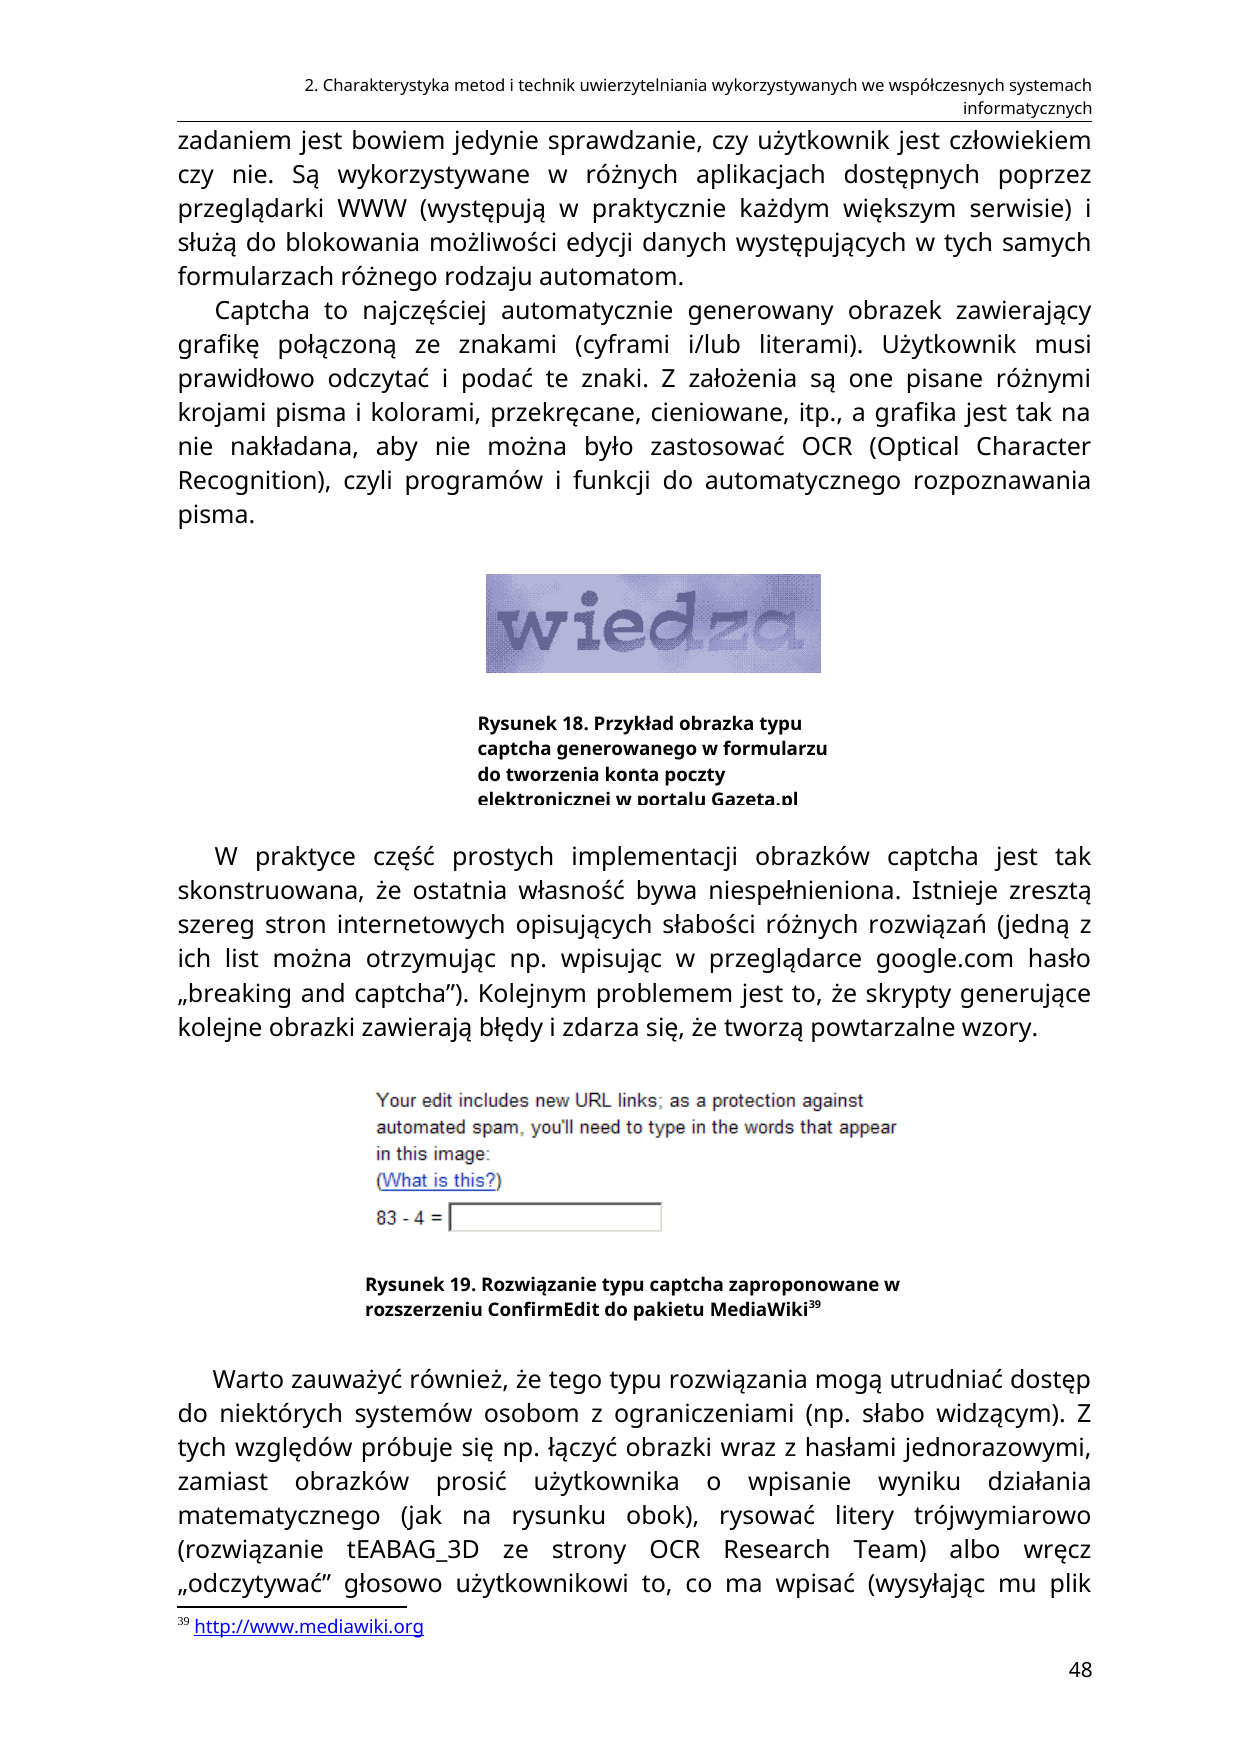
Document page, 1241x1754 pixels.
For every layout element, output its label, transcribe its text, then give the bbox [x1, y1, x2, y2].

text W praktyce część prostych implementacji obrazków captcha jest tak skonstruowana, że ostatnia własność bywa niespełnieniona. Istnieje zresztą szereg stron internetowych opisujących słabości różnych rozwiązań (jedną z ich list można otrzymując np. wpisując w przeglądarce google.com hasło „breaking and captcha”). Kolejnym problemem jest to, że skrypty generujące kolejne obrazki zawierają błędy i zdarza się, że tworzą powtarzalne wzory. [177, 839, 1092, 1043]
text Warto zauważyć również, że tego typu rozwiązania mogą utrudniać dostęp do niektórych systemów osobom z ograniczeniami (np. słabo widzącym). Z tych względów próbuje się np. łączyć obrazki wraz z hasłami jednorazowymi, zamiast obrazków prosić użytkownika o wpisanie wyniku działania matematycznego (jak na rysunku obok), rysować litery trójwymiarowo (rozwiązanie tEABAG_3D ze strony OCR Research Team) albo wręcz „odczytywać” głosowo użytkownikowi to, co ma wpisać (wysyłając mu plik dźwiękowy z tekstem do odtworzenia – jest to dostępne np. w systemie poczty elektronicznej GMail). Proponuje się również wyświetlanie zdjęć kotów i psów – użytkownik musi wybrać te pierwsze. Przykładem implementacji tego ostatniego pomysłu może być projekt Asirra (Animal Species Image Recognition for Restricting Access) stworzony przez Microsoft Research. [177, 1362, 1092, 1600]
text Rysunek 19. Rozwiązanie typu captcha zaproponowane w rozszerzeniu ConfirmEdit do pakietu MediaWiki39 [365, 1271, 907, 1322]
text Captcha to najczęściej automatycznie generowany obrazek zawierający grafikę połączoną ze znakami (cyframi i/lub literami). Użytkownik musi prawidłowo odczytać i podać te znaki. Z założenia są one pisane różnymi krojami pisma i kolorami, przekręcane, cieniowane, itp., a grafika jest tak na nie nakładana, aby nie można było zastosować OCR (Optical Character Recognition), czyli programów i funkcji do automatycznego rozpoznawania pisma. [177, 293, 1092, 531]
text http://www.mediawiki.org [177, 1613, 1092, 1639]
picture [486, 574, 821, 673]
text Rysunek 18. Przykład obrazka typu captcha generowanego w formularzu do tworzenia konta poczty elektronicznej w portalu Gazeta.pl [477, 710, 834, 805]
text internetowych jest to skrót od „Completely Automated Public Turing test to tell Computers and Humans Apart“), spotyka się również skrót Hip (Human Interactive Proof) lub nazwę „turing” (od nazwiska Alana Turinga). Ich zadaniem jest bowiem jedynie sprawdzanie, czy użytkownik jest człowiekiem czy nie. Są wykorzystywane w różnych aplikacjach dostępnych poprzez przeglądarki WWW (występują w praktycznie każdym większym serwisie) i służą do blokowania możliwości edycji danych występujących w tych samych formularzach różnego rodzaju automatom. [177, 122, 1092, 293]
picture [369, 1086, 901, 1236]
